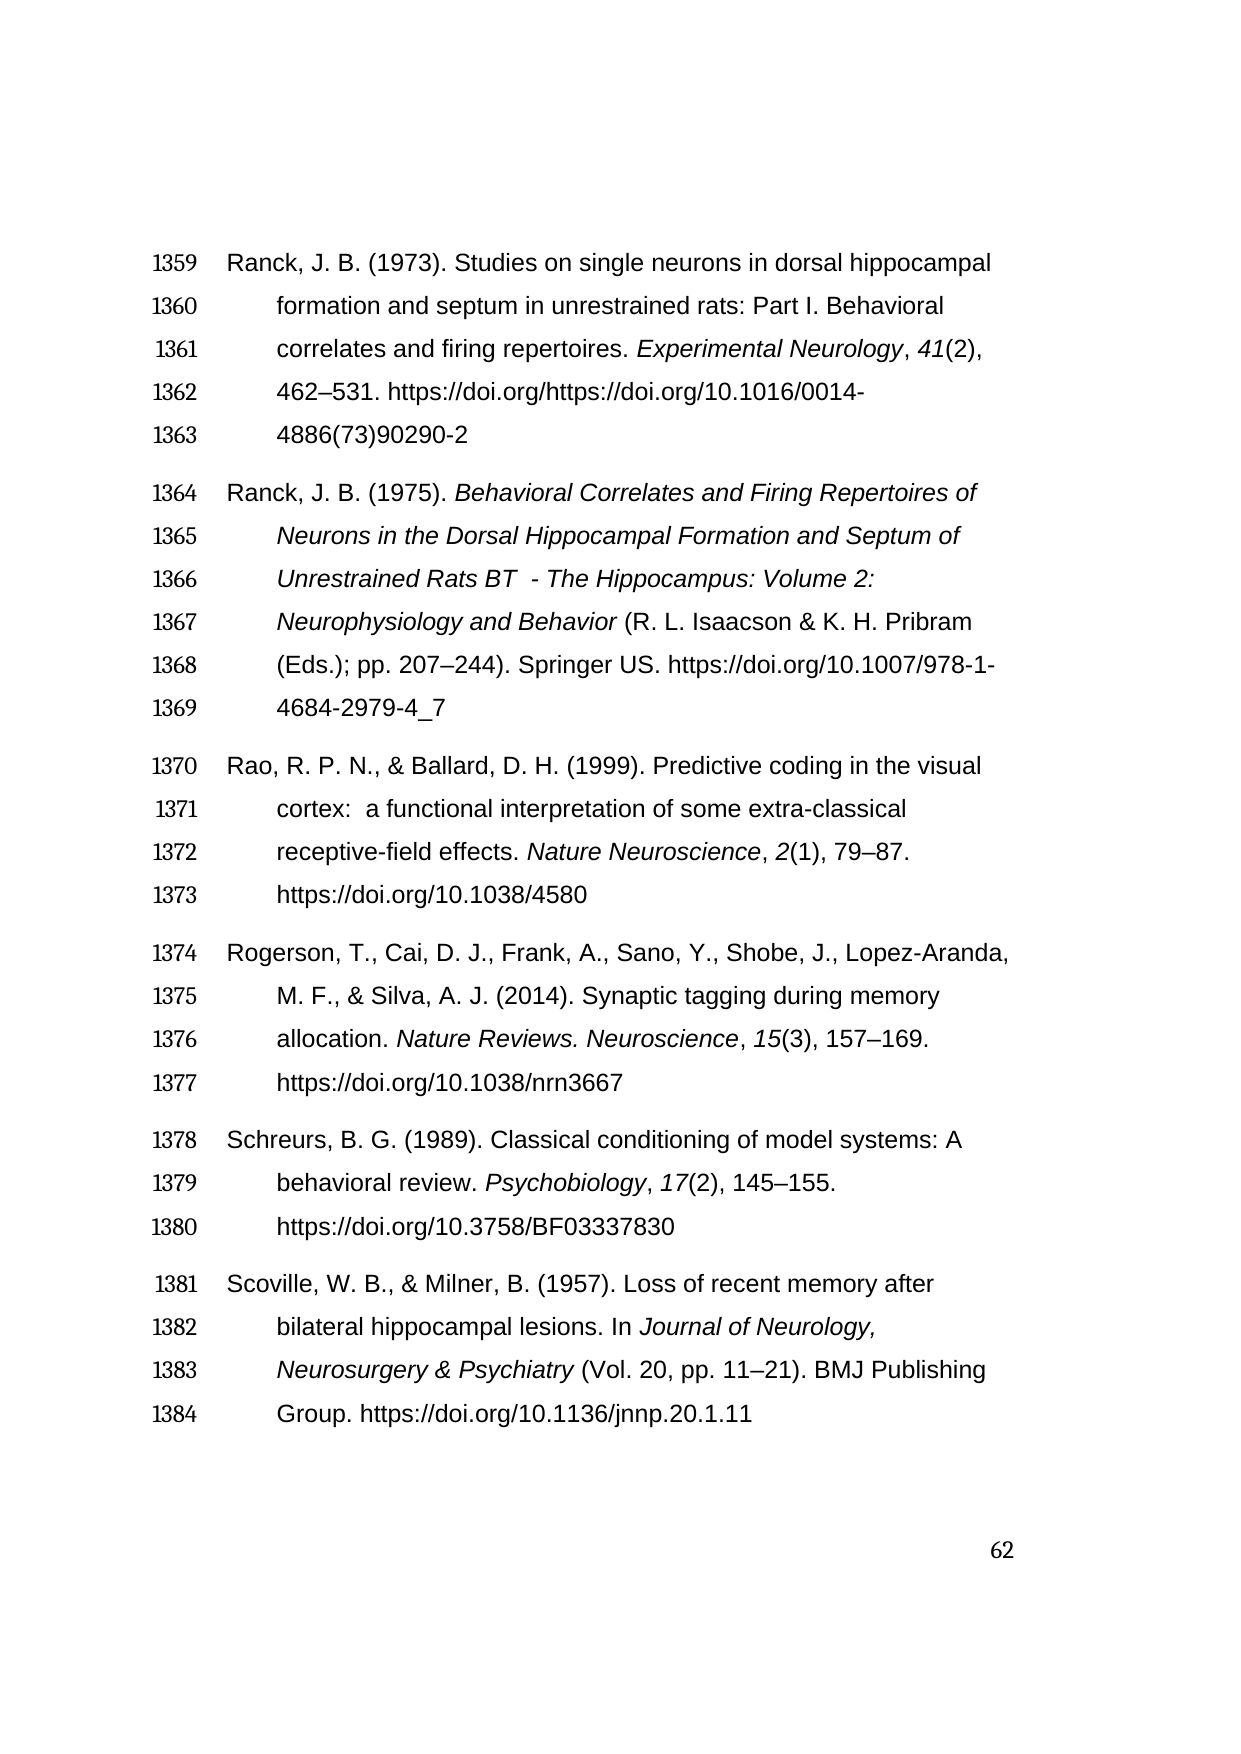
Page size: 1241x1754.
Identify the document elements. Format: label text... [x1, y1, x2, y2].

text Rogerson, T., Cai, D. J., Frank, A., Sano, Y., Shobe, J., Lopez-Aranda, M. F., & Silva, A. J. (2014). Synaptic tagging during memory allocation. Nature Reviews. Neuroscience, 15(3), 157–169. https://doi.org/10.1038/nrn3667 [226, 938, 1014, 1096]
text Rao, R. P. N., & Ballard, D. H. (1999). Predictive coding in the visual cortex: a functional interpretation of some extra-classical receptive-field effects. Nature Neuroscience, 2(1), 79–87. https://doi.org/10.1038/4580 [226, 751, 1014, 909]
text Ranck, J. B. (1973). Studies on single neurons in dorsal hippocampal formation and septum in unrestrained rats: Part I. Behavioral correlates and firing repertoires. Experimental Neurology, 41(2), 462–531. https://doi.org/https://doi.org/10.1016/0014-4886(73)90290-2 [226, 248, 1014, 449]
text Schreurs, B. G. (1989). Classical conditioning of model systems: A behavioral review. Psychobiology, 17(2), 145–155. https://doi.org/10.3758/BF03337830 [226, 1125, 1014, 1240]
text Ranck, J. B. (1975). Behavioral Correlates and Firing Repertoires of Neurons in the Dorsal Hippocampal Formation and Septum of Unrestrained Rats BT - The Hippocampus: Volume 2: Neurophysiology and Behavior (R. L. Isaacson & K. H. Pribram (Eds.); pp. 207–244). Springer US. https://doi.org/10.1007/978-1-4684-2979-4_7 [226, 478, 1014, 722]
text Scoville, W. B., & Milner, B. (1957). Loss of recent memory after bilateral hippocampal lesions. In Journal of Neurology, Neurosurgery & Psychiatry (Vol. 20, pp. 11–21). BMJ Publishing Group. https://doi.org/10.1136/jnnp.20.1.11 [226, 1269, 1014, 1427]
